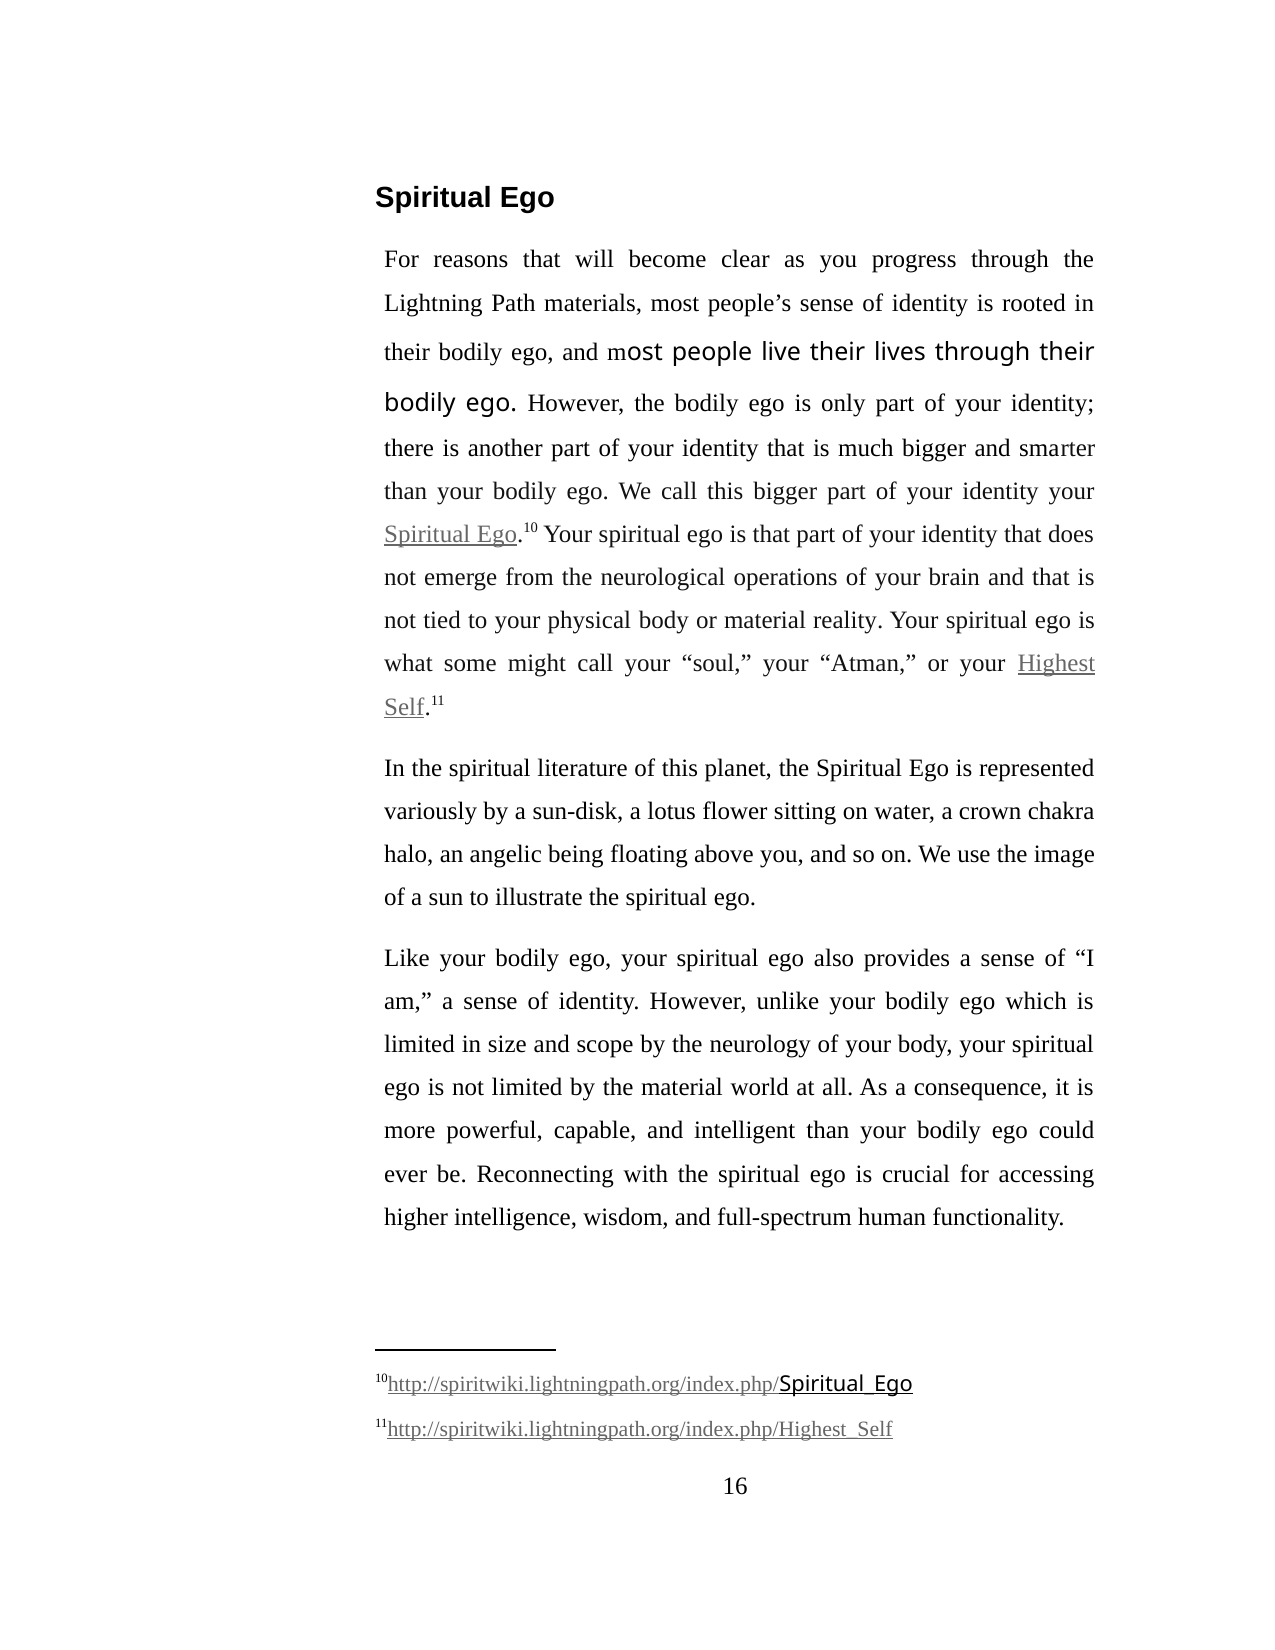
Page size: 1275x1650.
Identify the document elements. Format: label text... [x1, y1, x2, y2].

text For reasons that will become clear as you progress through the Lightning Path materials, most people’s sense of identity is rooted in their bodily ego, and most people live their lives through their bodily ego. However, the bodily ego is only part of your identity; there is another part of your identity that is much bigger and smarter than your bodily ego. We call this bigger part of your identity your Spiritual Ego. Your spiritual ego is that part of your identity that does not emerge from the neurological operations of your brain and that is not tied to your physical body or material reality. Your spiritual ego is what some might call your “soul,” your “Atman,” or your Highest Self. [384, 244, 1095, 720]
text Like your bodily ego, your spiritual ego also provides a sense of “I am,” a sense of identity. However, unlike your bodily ego which is limited in size and scope by the neurology of your body, your spiritual ego is not limited by the material world at all. As a consequence, it is more powerful, capable, and intelligent than your bodily ego could ever be. Reconnecting with the spiritual ego is crucial for accessing higher intelligence, wisdom, and full-spectrum human functionality. [384, 943, 1095, 1231]
text http://spiritwiki.lightningpath.org/index.php/Highest_Self [893, 1416, 1095, 1441]
text In the spiritual literature of this planet, the Spiritual Ego is represented variously by a sun-disk, a lotus flower sitting on water, a crown chakra halo, an angelic being floating above you, and so on. We use the image of a sun to illustrate the spiritual ego. [384, 753, 1095, 911]
text http://spiritwiki.lightningpath.org/index.php/Spiritual_Ego [375, 1368, 1095, 1398]
subtitle Spiritual Ego [375, 180, 1095, 213]
